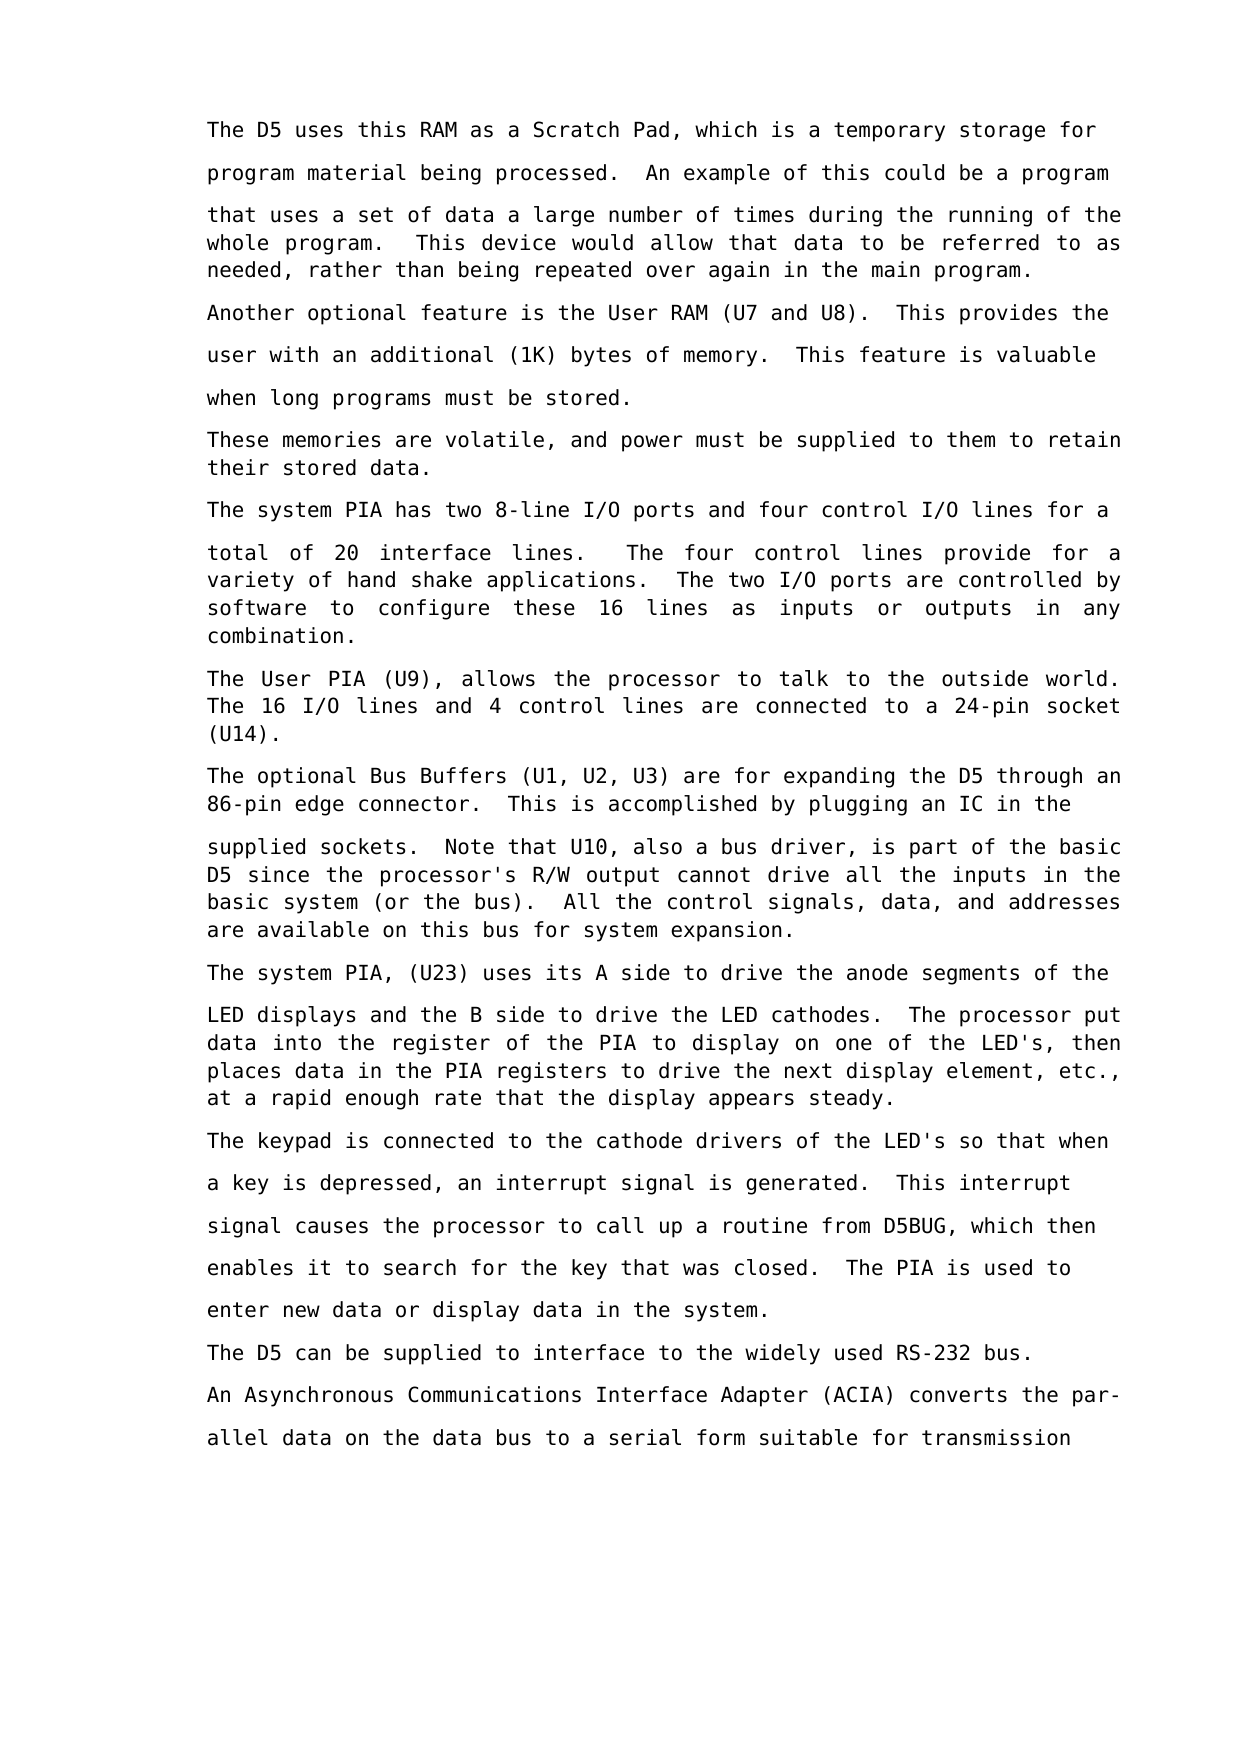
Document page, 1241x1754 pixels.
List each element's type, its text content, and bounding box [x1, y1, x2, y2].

text The User PIA (U9), allows the processor to talk to the outside world. The 16 I/O lines and 4 control lines are connected to a 24-pin socket (U14). [207, 667, 1122, 746]
text The optional Bus Buffers (U1, U2, U3) are for expanding the D5 through an 86-pin edge connector. This is accomplished by plugging an IC in the [207, 764, 1122, 817]
text The system PIA has two 8-line I/O ports and four control I/O lines for a [207, 498, 1122, 523]
text enter new data or display data in the system. [207, 1298, 1122, 1323]
text Another optional feature is the User RAM (U7 and U8). This provides the [207, 301, 1122, 325]
text supplied sockets. Note that U10, also a bus driver, is part of the basic D5 since the processor's R/W output cannot drive all the inputs in the basic system (or the bus). All the control signals, data, and addresses are available on this bus for system expansion. [207, 835, 1122, 942]
text allel data on the data bus to a serial form suitable for transmission [207, 1426, 1122, 1450]
text when long programs must be stored. [207, 386, 1122, 410]
text These memories are volatile, and power must be supplied to them to retain their stored data. [207, 428, 1122, 480]
text a key is depressed, an interrupt signal is generated. This interrupt [207, 1171, 1122, 1196]
text signal causes the processor to call up a routine from D5BUG, which then [207, 1214, 1122, 1238]
text that uses a set of data a large number of times during the running of the whole program. This device would allow that data to be referred to as needed, rather than being repeated over again in the main program. [207, 203, 1122, 283]
text The D5 uses this RAM as a Scratch Pad, which is a temporary storage for [207, 118, 1122, 142]
text user with an additional (1K) bytes of memory. This feature is valuable [207, 343, 1122, 368]
text total of 20 interface lines. The four control lines provide for a variety of hand shake applications. The two I/O ports are controlled by software to configure these 16 lines as inputs or outputs in any combination. [207, 541, 1122, 648]
text The D5 can be supplied to interface to the widely used RS-232 bus. [207, 1341, 1122, 1365]
text program material being processed. An example of this could be a program [207, 161, 1122, 185]
text An Asynchronous Communications Interface Adapter (ACIA) converts the par- [207, 1383, 1122, 1407]
text The system PIA, (U23) uses its A side to drive the anode segments of the [207, 961, 1122, 985]
text enables it to search for the key that was closed. The PIA is used to [207, 1256, 1122, 1280]
text LED displays and the B side to drive the LED cathodes. The processor put data into the register of the PIA to display on one of the LED's, then places data in the PIA registers to drive the next display element, etc., at a rapid enough rate that the display appears steady. [207, 1003, 1122, 1111]
text The keypad is connected to the cathode drivers of the LED's so that when [207, 1129, 1122, 1153]
